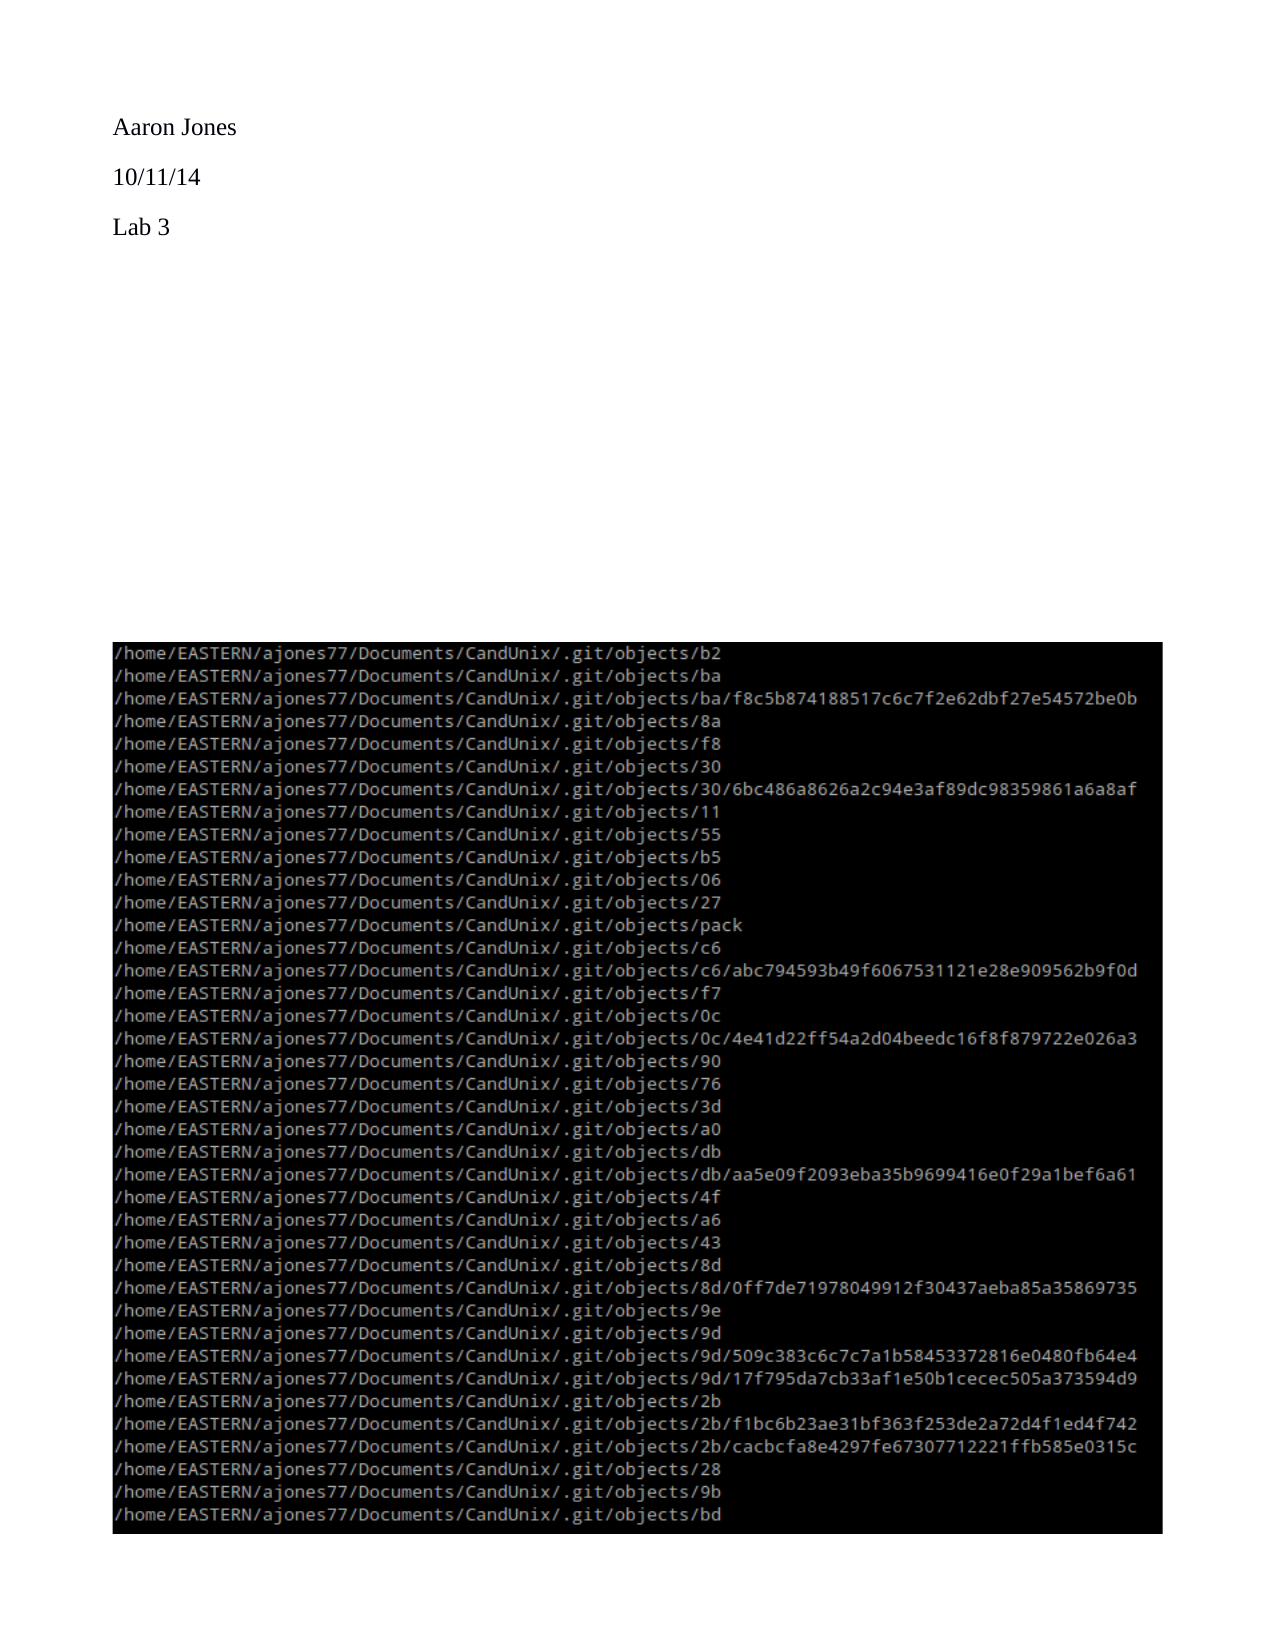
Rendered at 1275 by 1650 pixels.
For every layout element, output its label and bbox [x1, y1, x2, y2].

picture [112, 642, 1163, 1534]
